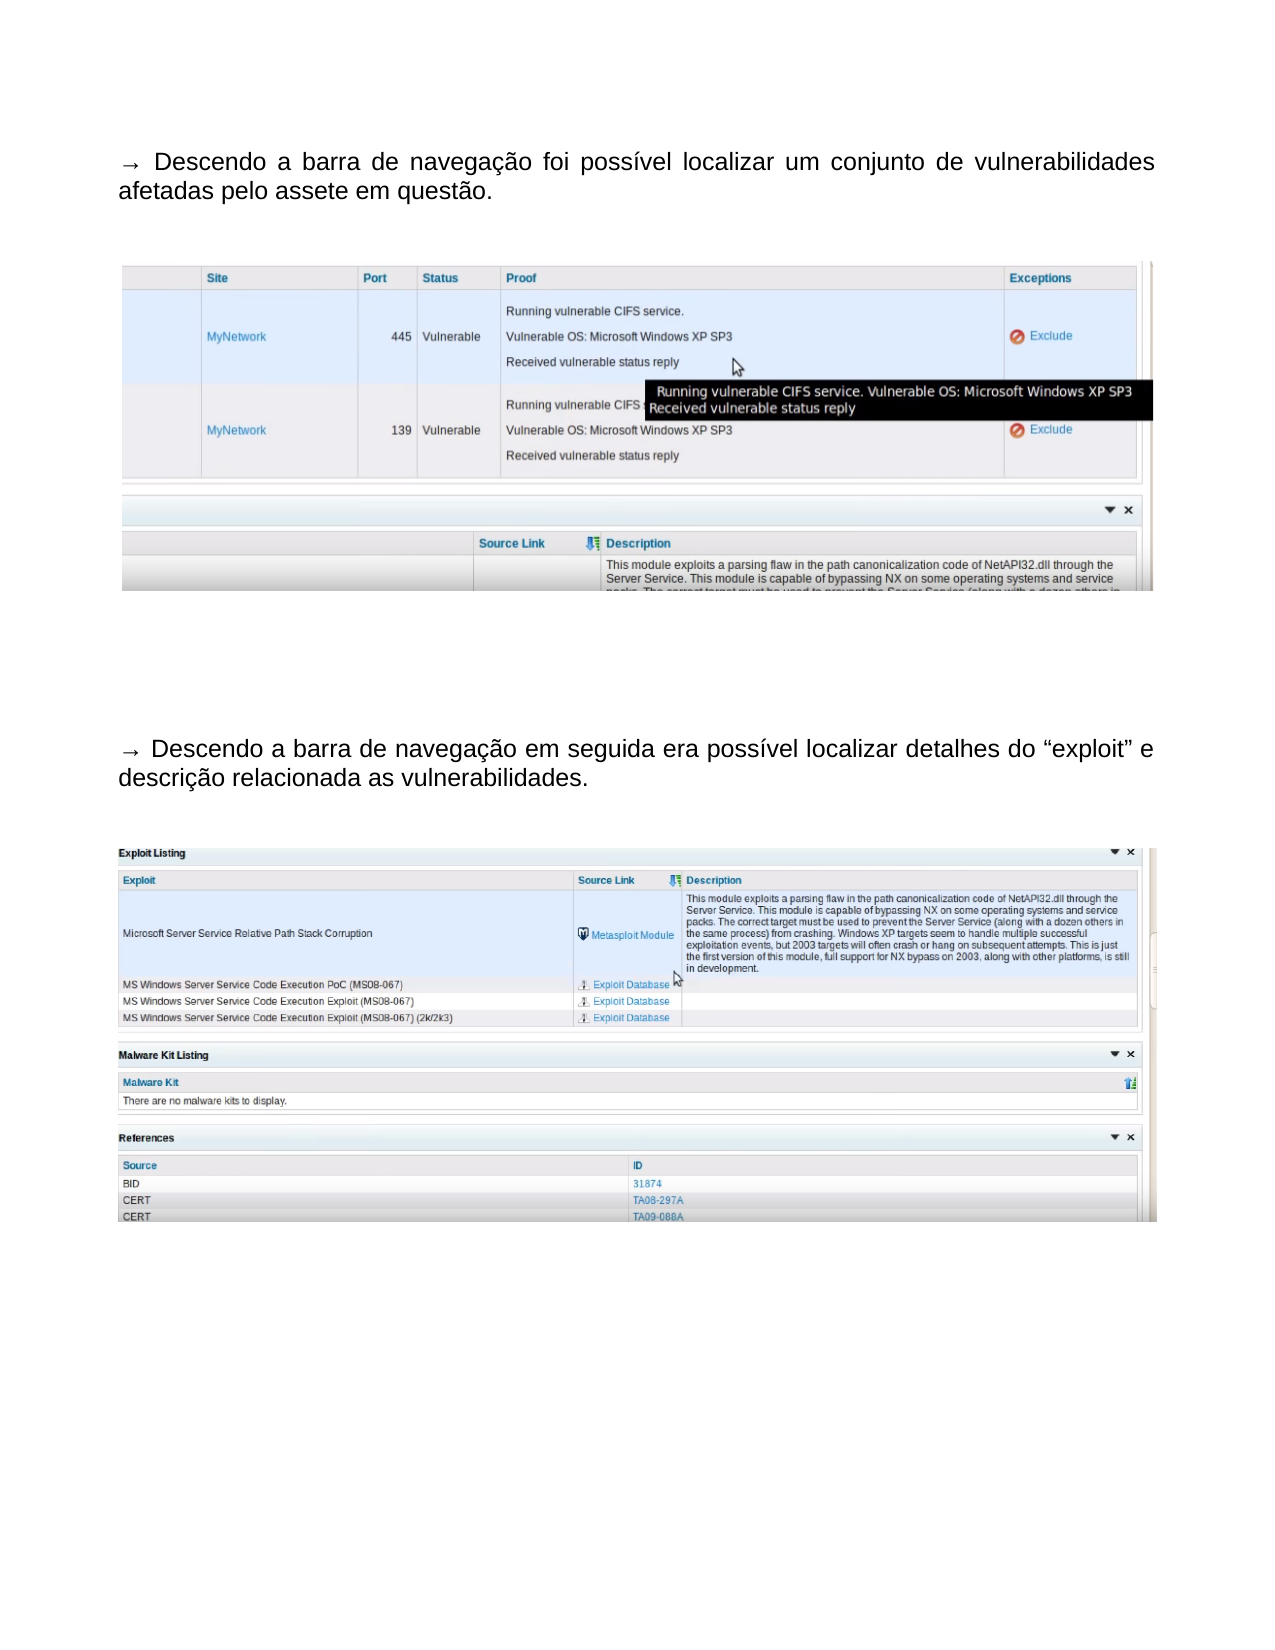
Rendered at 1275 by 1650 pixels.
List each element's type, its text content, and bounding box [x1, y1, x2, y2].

picture [118, 848, 1157, 1222]
text → Descendo a barra de navegação em seguida era possível localizar detalhes do “exploit” e descrição relacionada as vulnerabilidades. [118, 734, 1157, 791]
picture [122, 261, 1154, 591]
text → Descendo a barra de navegação foi possível localizar um conjunto de vulnerabilidades afetadas pelo assete em questão. [118, 147, 1157, 204]
